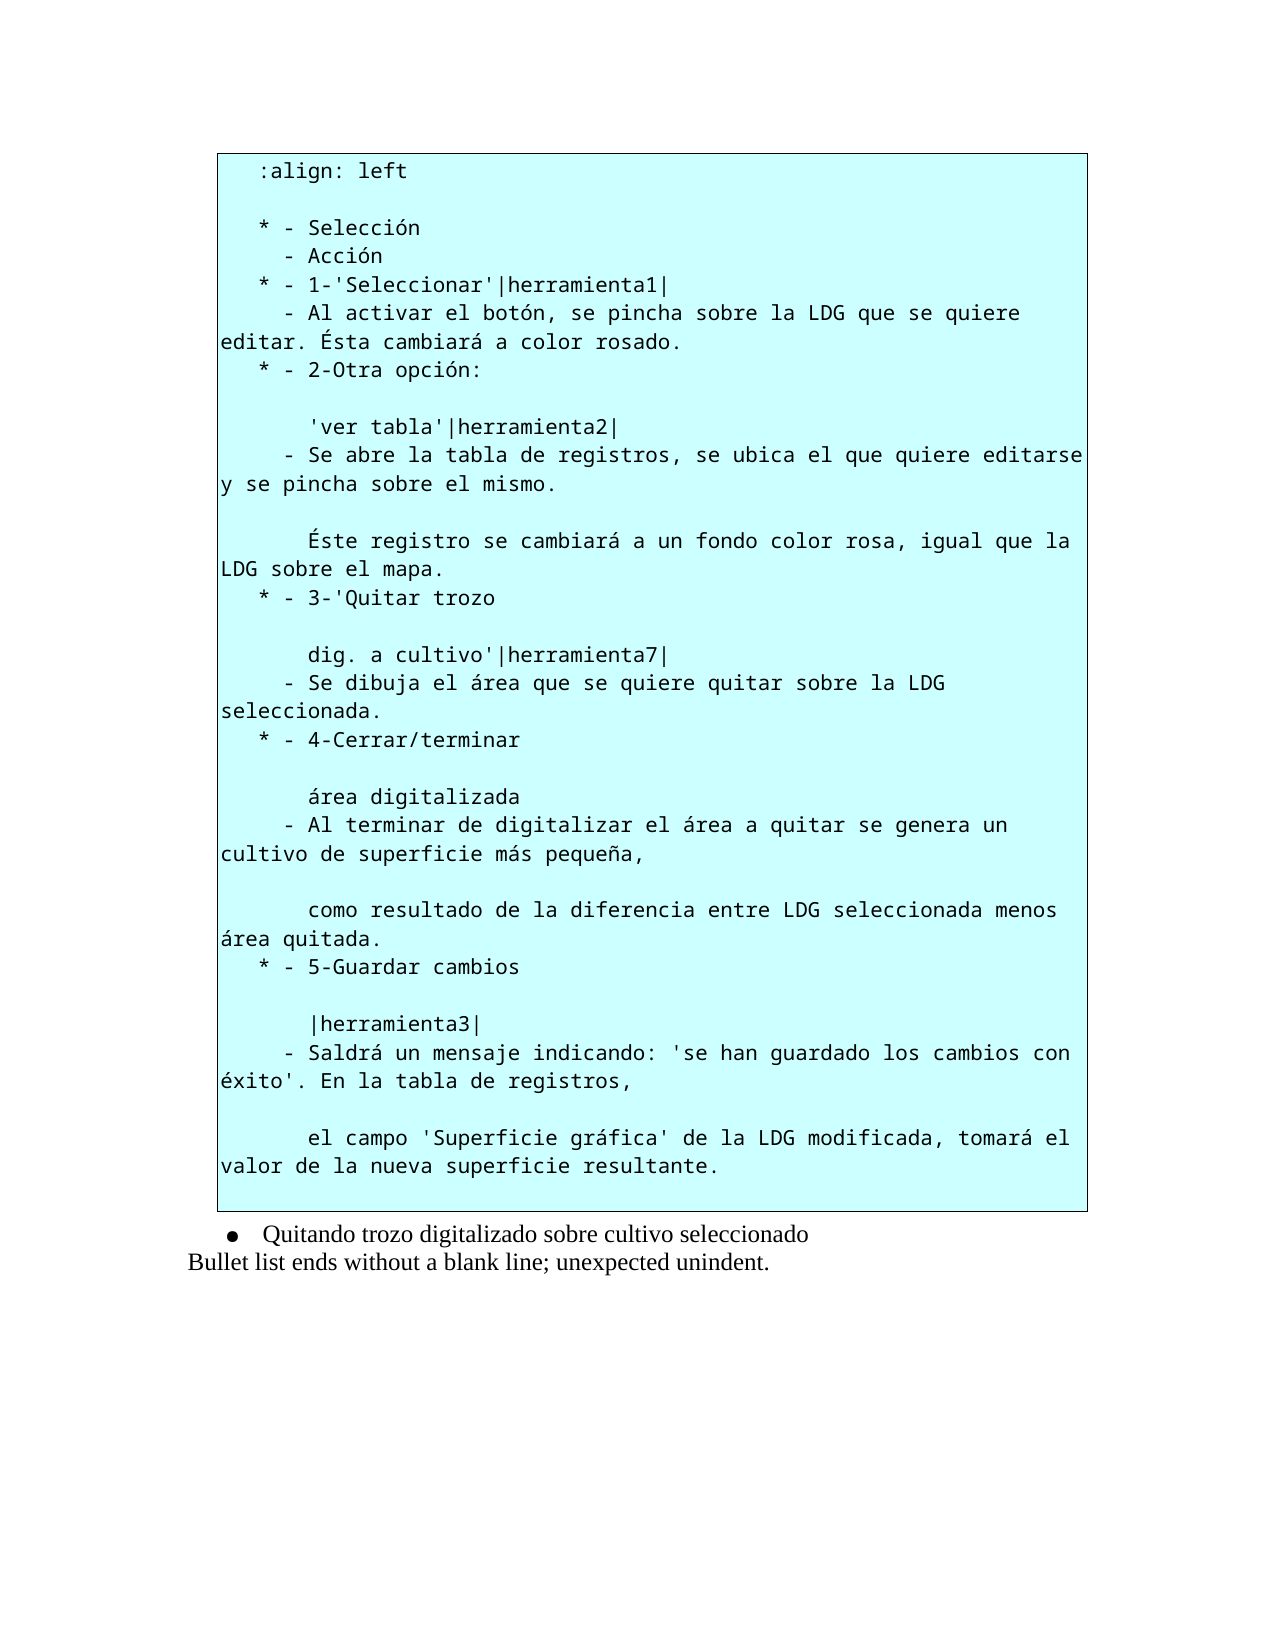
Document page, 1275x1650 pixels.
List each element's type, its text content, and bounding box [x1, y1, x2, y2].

list Quitando trozo digitalizado sobre cultivo seleccionado [225, 1221, 1087, 1248]
text Bullet list ends without a blank line; unexpected unindent. [187, 1248, 1087, 1276]
text :align: left * - Selección - Acción * - 1-'Seleccionar'|herramienta1| - Al activar el botón, se pincha sobre la LDG que se quiere editar. Ésta cambiará a color rosado. * - 2-Otra opción: 'ver tabla'|herramienta2| - Se abre la tabla de registros, se ubica el que quiere editarse y se pincha sobre el mismo. Éste registro se cambiará a un fondo color rosa, igual que la LDG sobre el mapa. * - 3-'Quitar trozo dig. a cultivo'|herramienta7| - Se dibuja el área que se quiere quitar sobre la LDG seleccionada. * - 4-Cerrar/terminar área digitalizada - Al terminar de digitalizar el área a quitar se genera un cultivo de superficie más pequeña, como resultado de la diferencia entre LDG seleccionada menos área quitada. * - 5-Guardar cambios |herramienta3| - Saldrá un mensaje indicando: 'se han guardado los cambios con éxito'. En la tabla de registros, el campo 'Superficie gráfica' de la LDG modificada, tomará el valor de la nueva superficie resultante. [218, 154, 1087, 1211]
